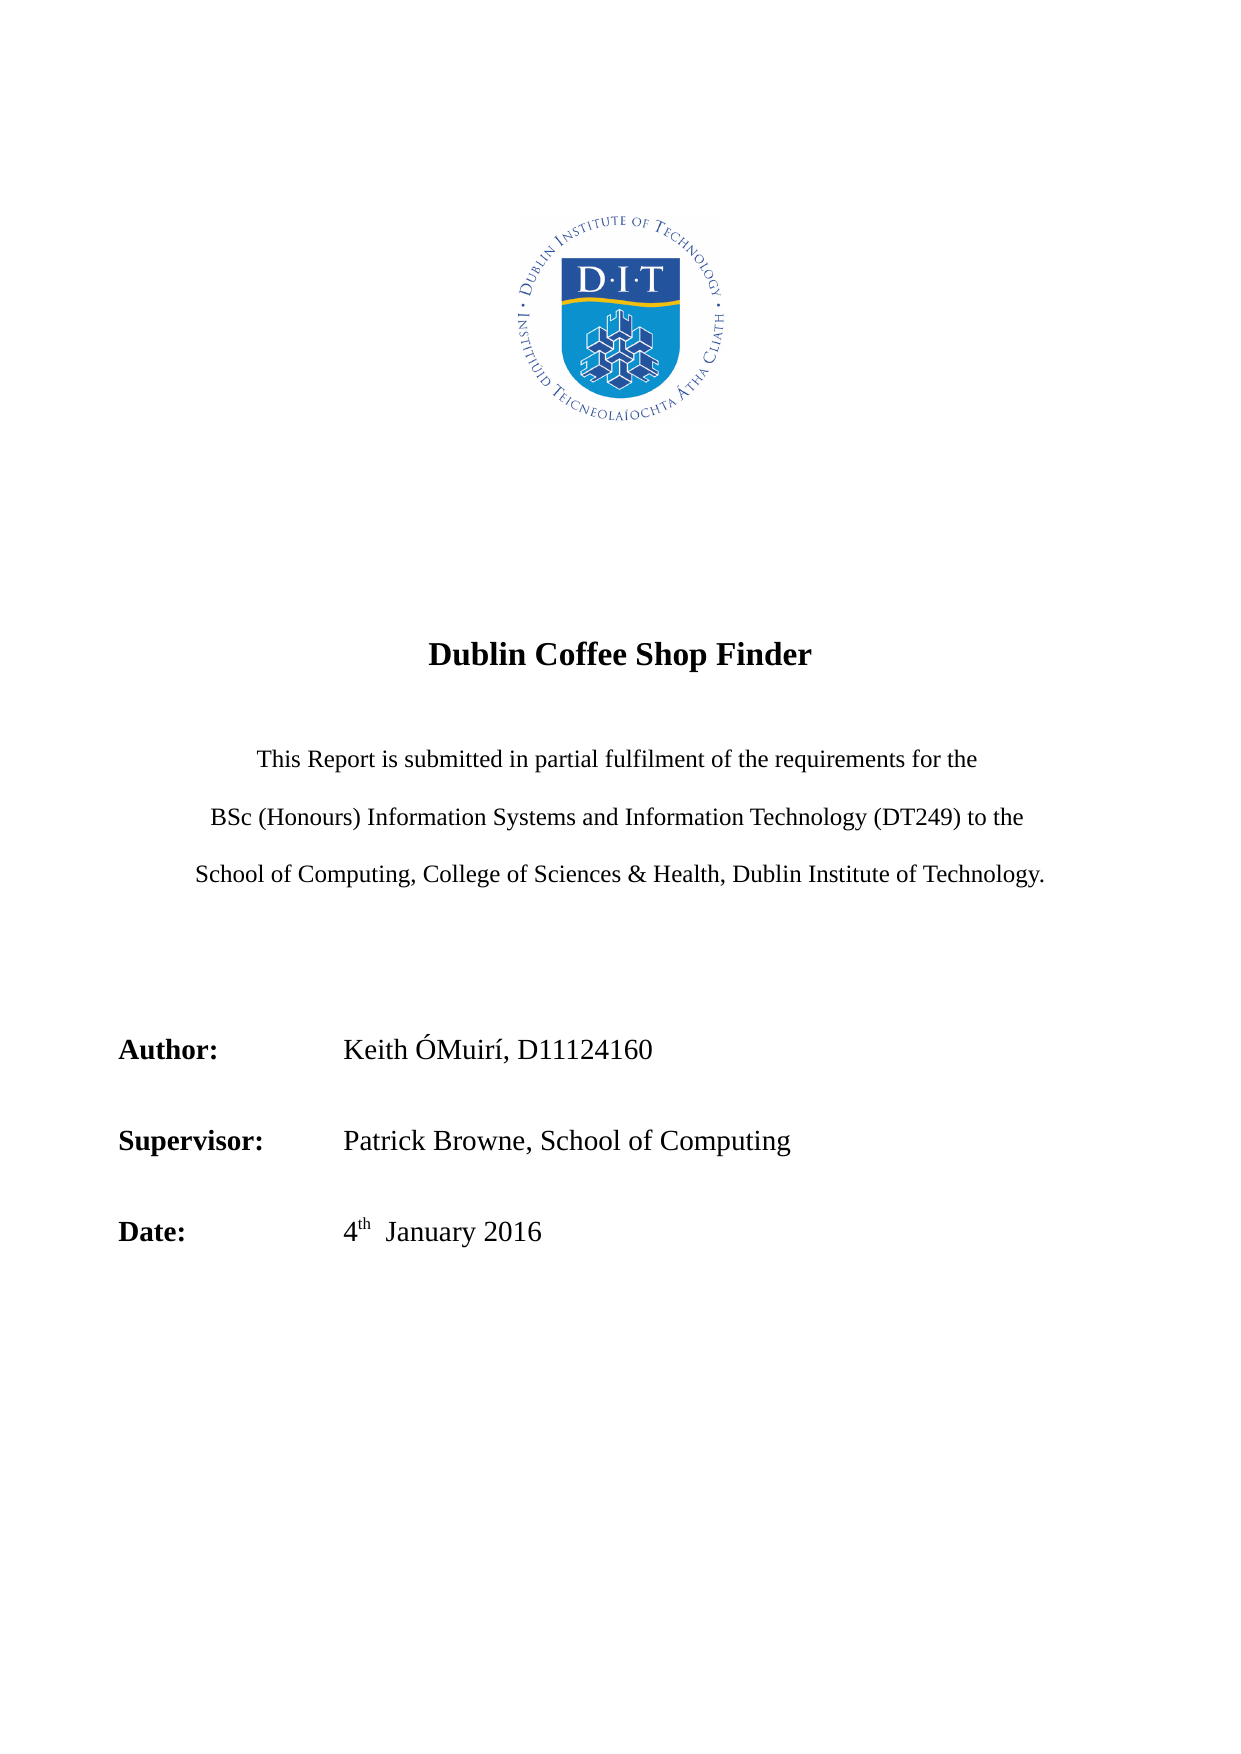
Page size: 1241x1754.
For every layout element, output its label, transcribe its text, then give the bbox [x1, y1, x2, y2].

text BSc (Honours) Information Systems and Information Technology (DT249) to the [118, 802, 1122, 831]
text Author: Keith ÓMuirí, D11124160 [118, 1032, 1122, 1065]
text Dublin Coffee Shop Finder [118, 634, 1122, 672]
text School of Computing, College of Sciences & Health, Dublin Institute of Technology. [118, 859, 1122, 888]
text Date: 4th January 2016 [118, 1214, 1122, 1247]
text This Report is submitted in partial fulfilment of the requirements for the [118, 744, 1122, 773]
text Supervisor: Patrick Browne, School of Computing [118, 1123, 1122, 1156]
